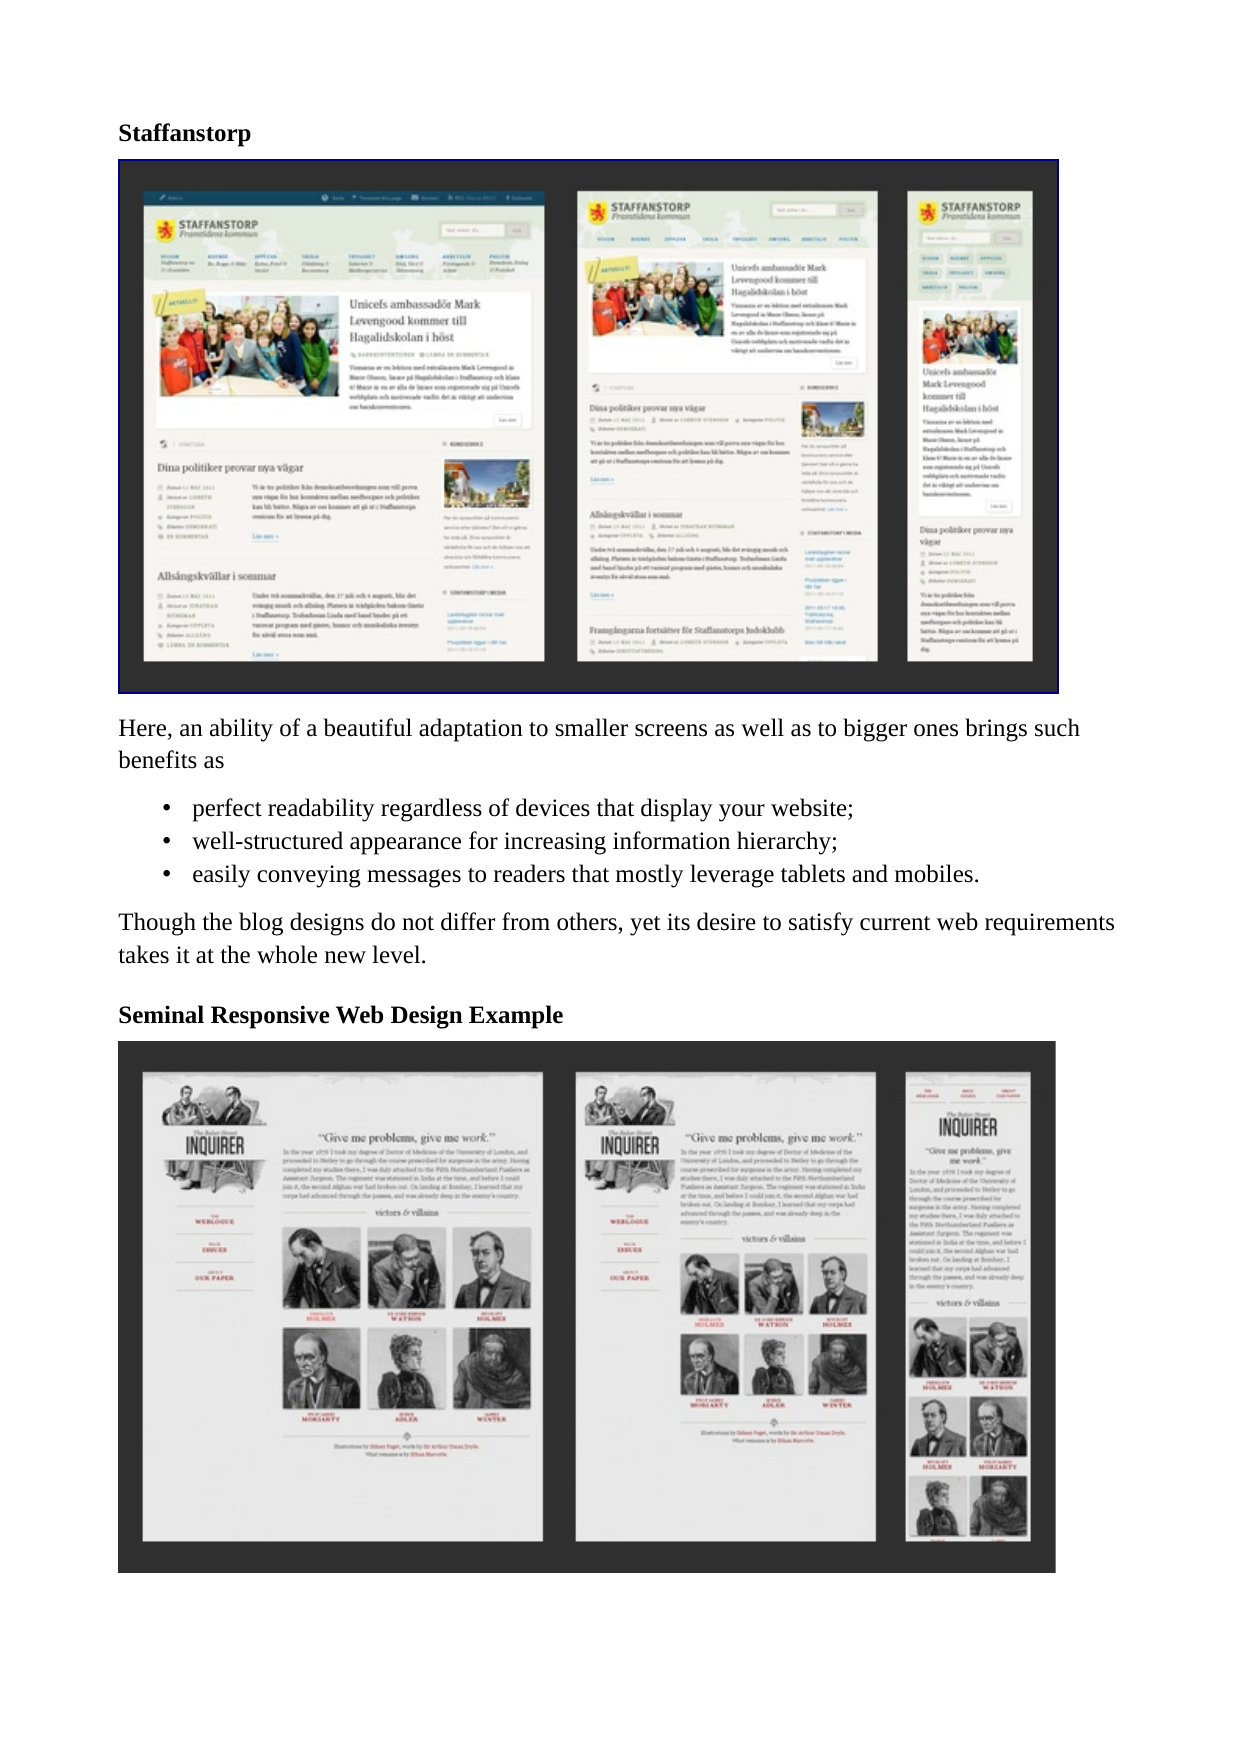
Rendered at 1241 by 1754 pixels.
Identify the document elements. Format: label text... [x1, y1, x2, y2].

list perfect readability regardless of devices that display your website; [162, 793, 1122, 822]
picture [118, 1041, 1056, 1573]
list well-structured appearance for increasing information hierarchy; [162, 826, 1122, 855]
subtitle Staffanstorp [118, 118, 1122, 147]
subtitle Seminal Responsive Web Design Example [118, 1000, 1122, 1029]
text Though the blog designs do not differ from others, yet its desire to satisfy current web requirements takes it at the whole new level. [118, 907, 1122, 969]
text Here, an ability of a beautiful adaptation to smaller screens as well as to bigger ones brings such benefits as [118, 713, 1122, 774]
list easily conveying messages to readers that mostly leverage tablets and mobiles. [162, 859, 1122, 888]
picture [120, 161, 1057, 692]
